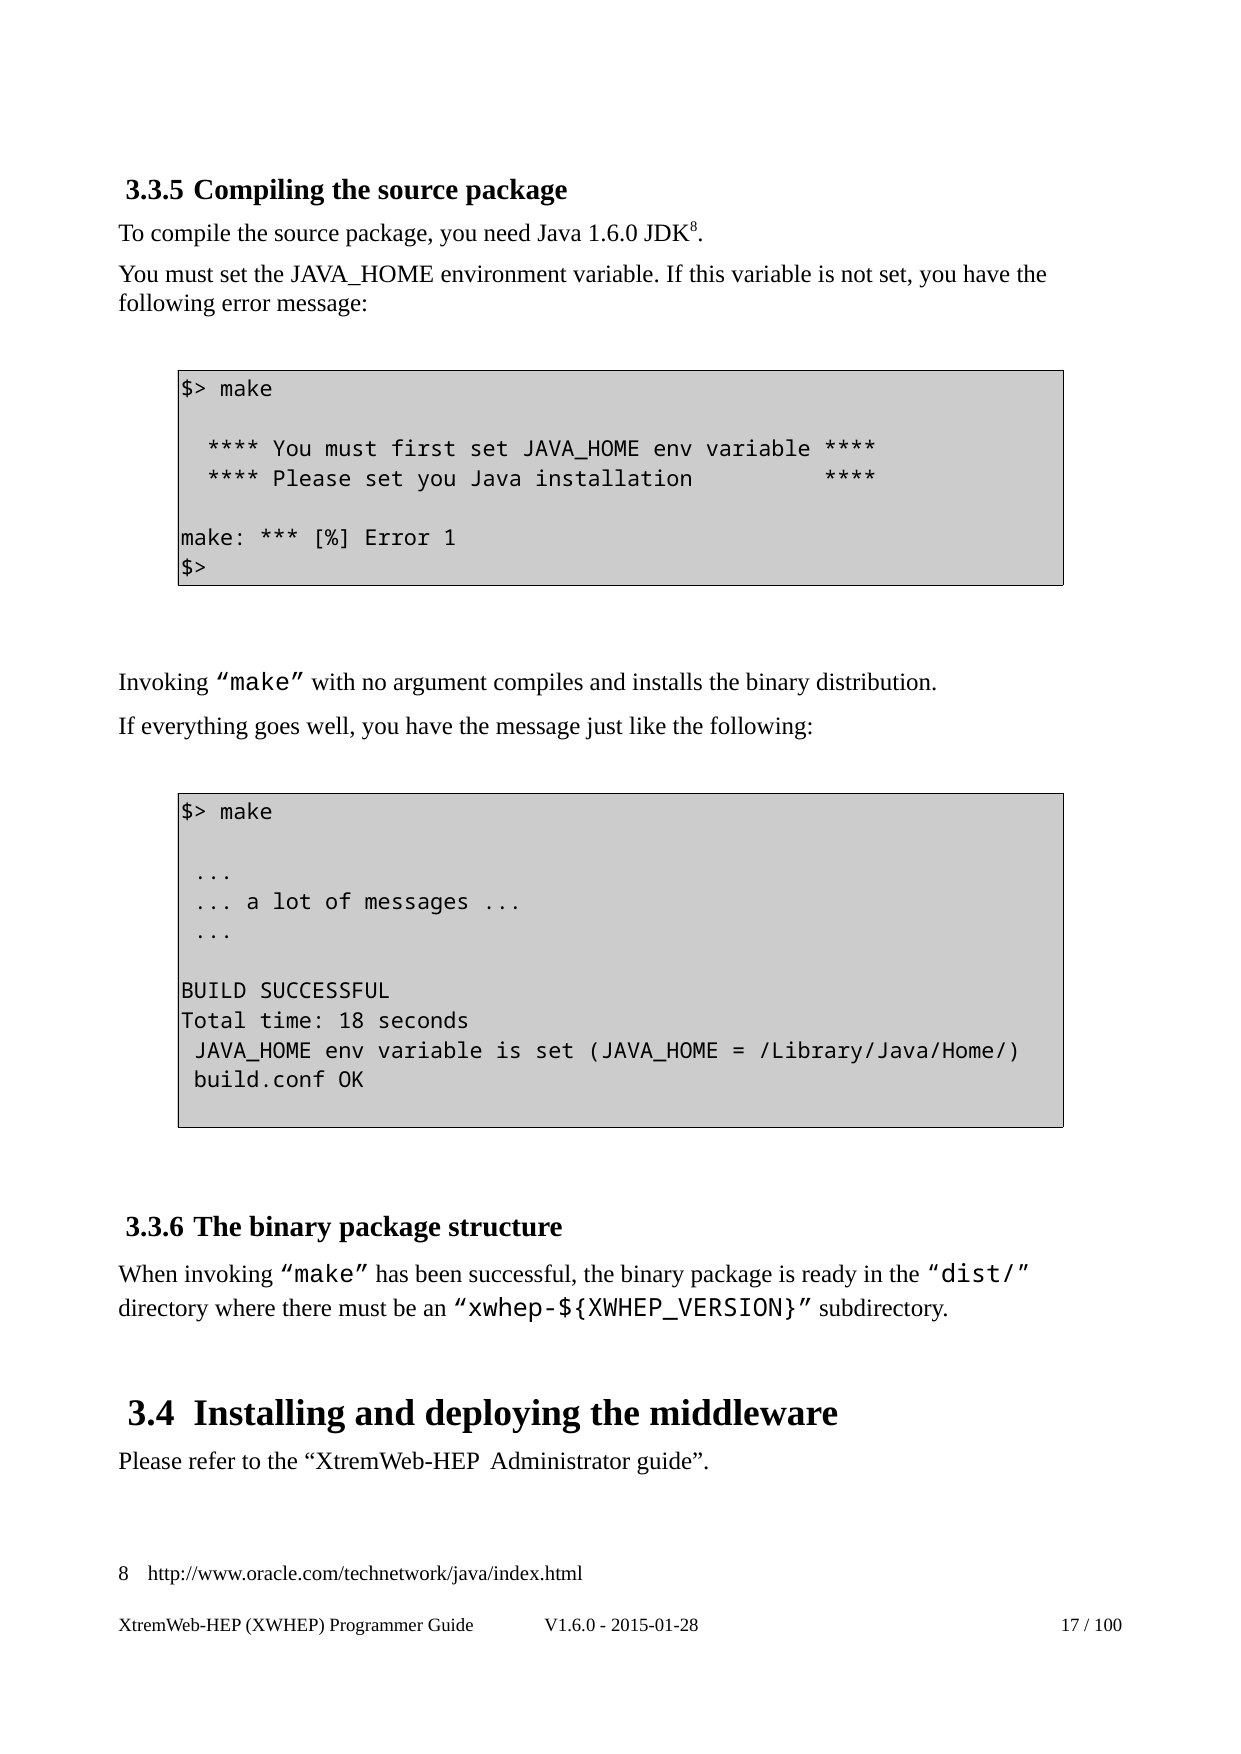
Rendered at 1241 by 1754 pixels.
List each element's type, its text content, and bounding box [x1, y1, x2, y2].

text $> [179, 549, 1063, 585]
text **** Please set you Java installation **** [179, 460, 1063, 489]
text BUILD SUCCESSFUL [179, 972, 1063, 1002]
text ... [179, 912, 1063, 942]
subtitle The binary package structure [118, 1209, 1122, 1243]
text Total time: 18 seconds [179, 1002, 1063, 1032]
text build.conf OK [179, 1061, 1063, 1091]
text **** You must first set JAVA_HOME env variable **** [179, 430, 1063, 460]
text ... a lot of messages ... [179, 883, 1063, 912]
text http://www.oracle.com/technetwork/java/index.html [118, 1561, 1122, 1585]
text When invoking “make” has been successful, the binary package is ready in the “dist/” directory where there must be an “xwhep-${XWHEP_VERSION}” subdirectory. [118, 1256, 1122, 1324]
text make: *** [%] Error 1 [179, 519, 1063, 549]
text ... [179, 853, 1063, 883]
text Invoking “make” with no argument compiles and installs the binary distribution. [118, 667, 1122, 698]
text $> make [179, 371, 1063, 400]
text To compile the source package, you need Java 1.6.0 JDK. [118, 218, 1122, 247]
text You must set the JAVA_HOME environment variable. If this variable is not set, you have the following error message: [118, 259, 1122, 317]
text If everything goes well, you have the message just like the following: [118, 711, 1122, 739]
text JAVA_HOME env variable is set (JAVA_HOME = /Library/Java/Home/) [179, 1032, 1063, 1061]
subtitle Installing and deploying the middleware [118, 1390, 1122, 1433]
text $> make [179, 794, 1063, 823]
subtitle Compiling the source package [118, 172, 1122, 205]
text Please refer to the “XtremWeb-HEP Administrator guide”. [118, 1446, 1122, 1475]
